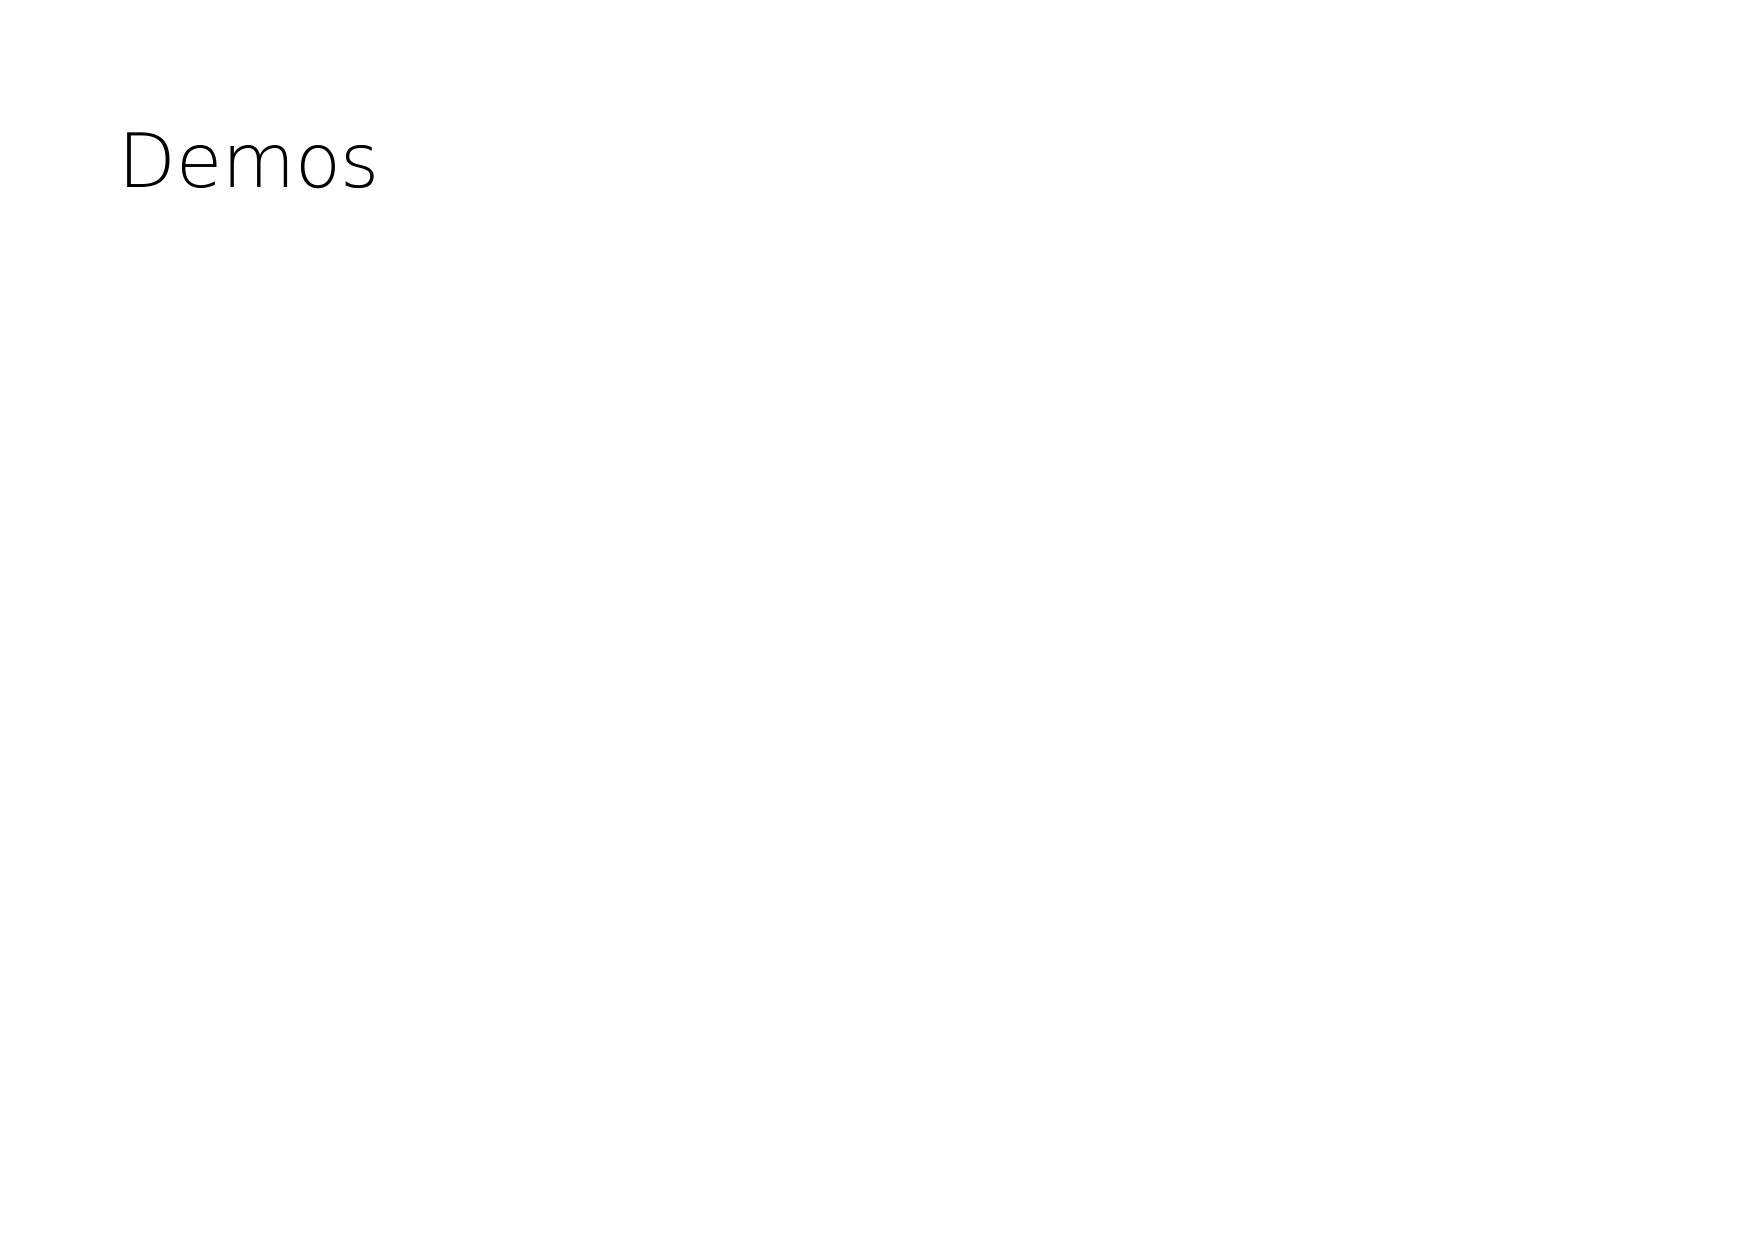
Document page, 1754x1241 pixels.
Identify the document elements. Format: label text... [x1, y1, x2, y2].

text Demos [118, 118, 1636, 205]
